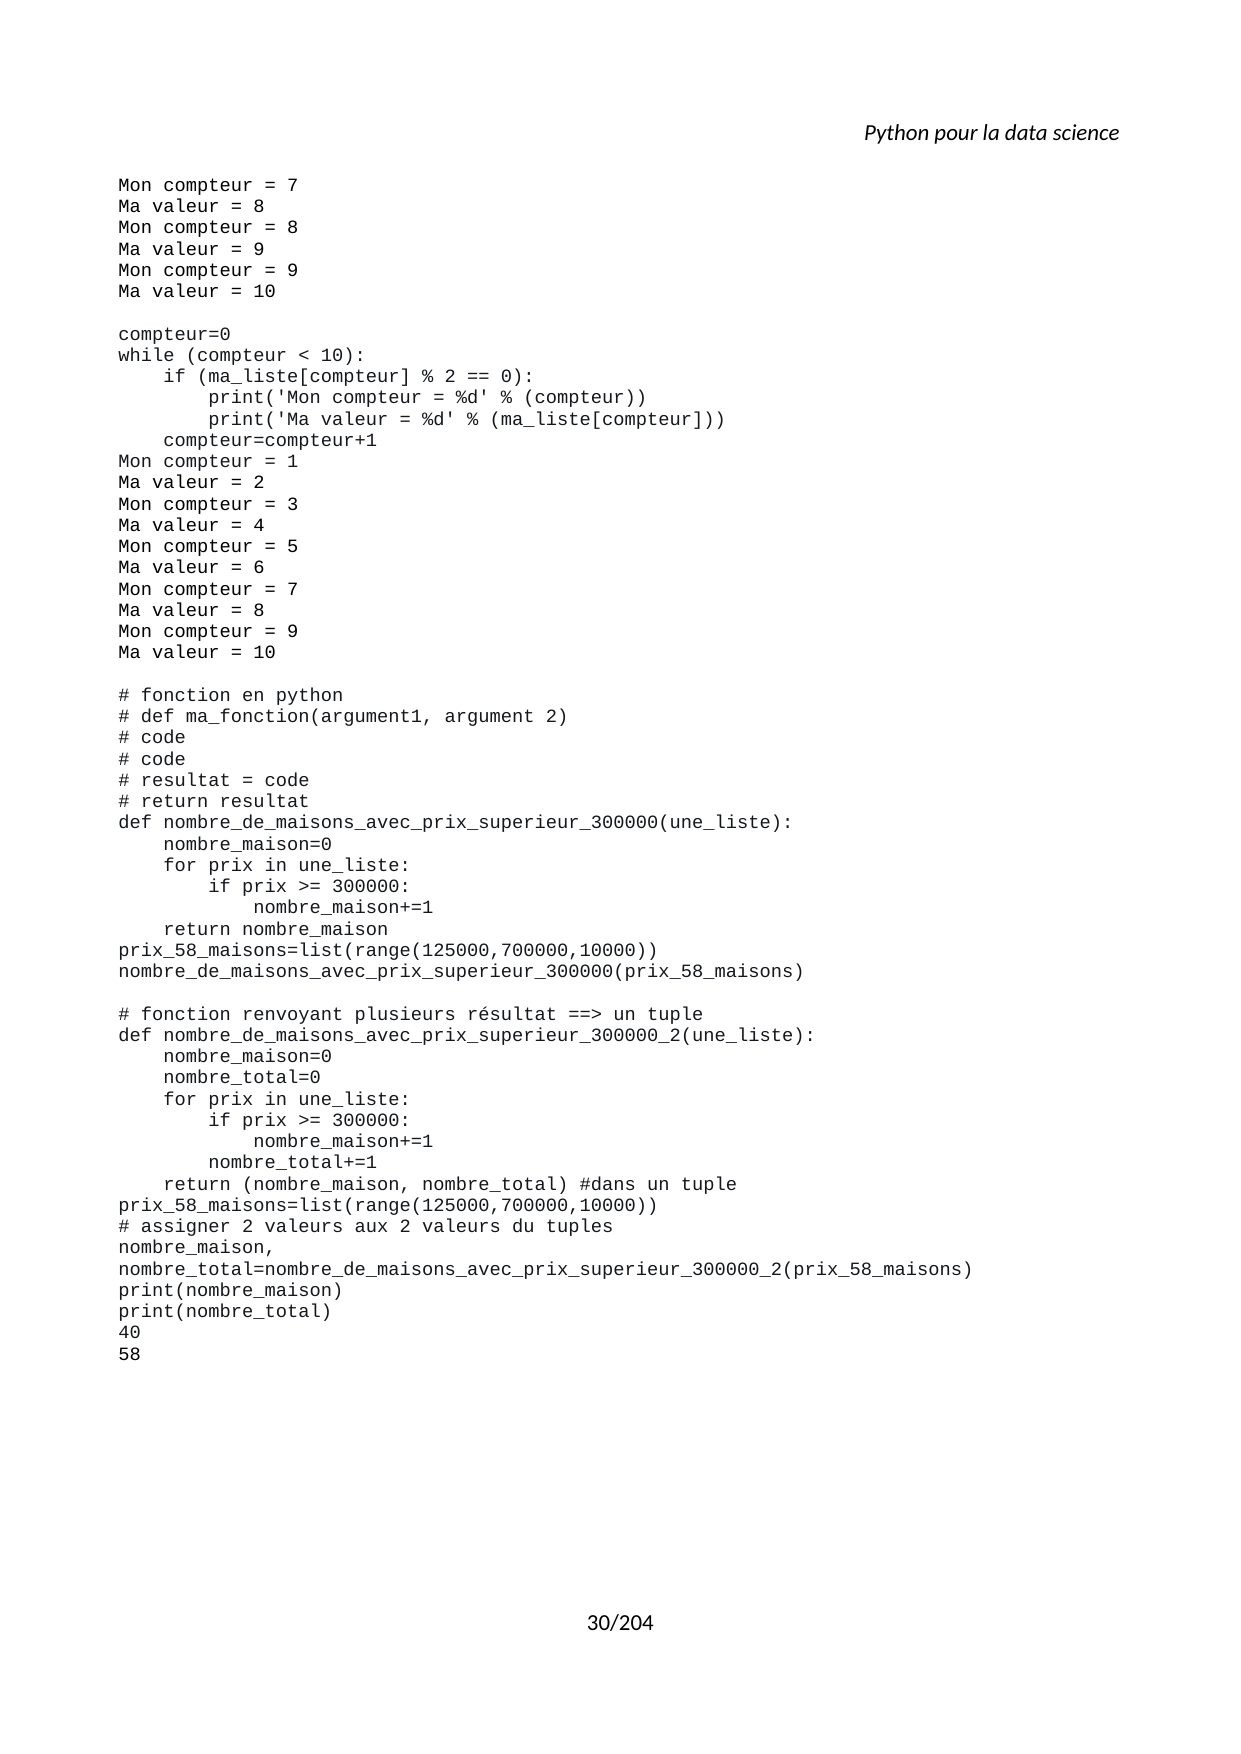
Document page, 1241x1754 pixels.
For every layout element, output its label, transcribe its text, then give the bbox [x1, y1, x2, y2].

text nombre_maison, nombre_total=nombre_de_maisons_avec_prix_superieur_300000_2(prix_58_maisons) [118, 1238, 1122, 1281]
text Mon compteur = 7 [118, 579, 1122, 601]
text if prix >= 300000: [118, 1111, 1122, 1132]
text Ma valeur = 6 [118, 558, 1122, 579]
text Mon compteur = 3 [118, 494, 1122, 516]
text Mon compteur = 7 [118, 176, 1122, 197]
text 40 [118, 1323, 1122, 1344]
text # code [118, 728, 1122, 749]
text # fonction en python [118, 686, 1122, 707]
text 58 [118, 1344, 1122, 1366]
text nombre_maison+=1 [118, 1132, 1122, 1153]
text nombre_maison+=1 [118, 898, 1122, 919]
text Ma valeur = 4 [118, 516, 1122, 537]
text Mon compteur = 8 [118, 218, 1122, 239]
text return (nombre_maison, nombre_total) #dans un tuple [118, 1174, 1122, 1196]
text nombre_total=0 [118, 1068, 1122, 1089]
text Ma valeur = 9 [118, 239, 1122, 261]
text def nombre_de_maisons_avec_prix_superieur_300000_2(une_liste): [118, 1026, 1122, 1047]
text # assigner 2 valeurs aux 2 valeurs du tuples [118, 1217, 1122, 1238]
text Ma valeur = 2 [118, 473, 1122, 494]
text if (ma_liste[compteur] % 2 == 0): [118, 367, 1122, 388]
text for prix in une_liste: [118, 1089, 1122, 1111]
text return nombre_maison [118, 919, 1122, 941]
text print(nombre_maison) [118, 1281, 1122, 1302]
text prix_58_maisons=list(range(125000,700000,10000)) [118, 941, 1122, 962]
text # resultat = code [118, 771, 1122, 792]
text prix_58_maisons=list(range(125000,700000,10000)) [118, 1196, 1122, 1217]
text nombre_de_maisons_avec_prix_superieur_300000(prix_58_maisons) [118, 962, 1122, 983]
text while (compteur < 10): [118, 346, 1122, 367]
text def nombre_de_maisons_avec_prix_superieur_300000(une_liste): [118, 813, 1122, 834]
text print(nombre_total) [118, 1302, 1122, 1323]
text # fonction renvoyant plusieurs résultat ==> un tuple [118, 1004, 1122, 1026]
text for prix in une_liste: [118, 856, 1122, 877]
text print('Mon compteur = %d' % (compteur)) [118, 388, 1122, 409]
text compteur=0 [118, 324, 1122, 346]
text nombre_total+=1 [118, 1153, 1122, 1174]
text # return resultat [118, 792, 1122, 813]
text print('Ma valeur = %d' % (ma_liste[compteur])) [118, 409, 1122, 431]
text # def ma_fonction(argument1, argument 2) [118, 707, 1122, 728]
text if prix >= 300000: [118, 877, 1122, 898]
text Ma valeur = 10 [118, 282, 1122, 303]
text Ma valeur = 10 [118, 643, 1122, 664]
text Mon compteur = 1 [118, 452, 1122, 473]
text # code [118, 749, 1122, 771]
text compteur=compteur+1 [118, 431, 1122, 452]
text Mon compteur = 9 [118, 622, 1122, 643]
text nombre_maison=0 [118, 1047, 1122, 1068]
text Mon compteur = 5 [118, 537, 1122, 558]
text Ma valeur = 8 [118, 601, 1122, 622]
text Mon compteur = 9 [118, 261, 1122, 282]
text Ma valeur = 8 [118, 197, 1122, 218]
text nombre_maison=0 [118, 834, 1122, 856]
